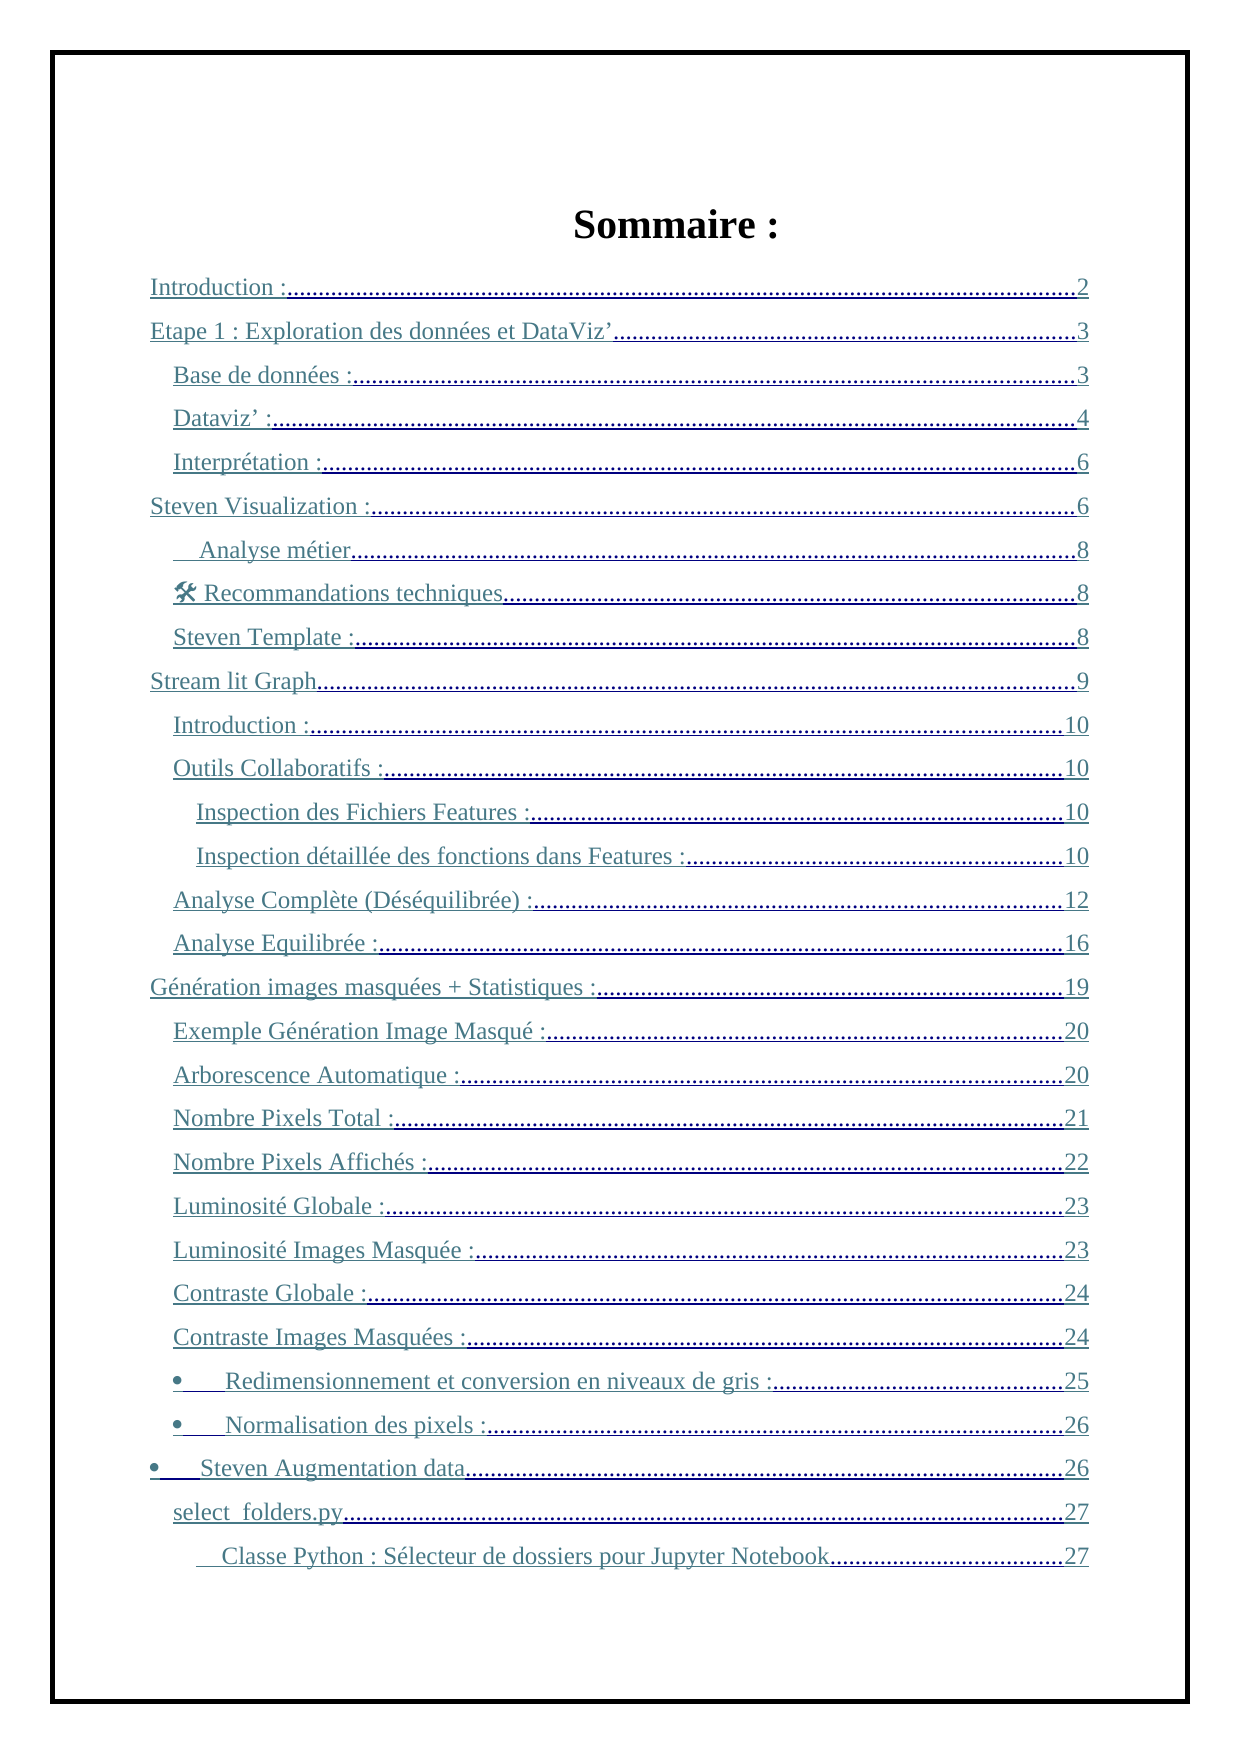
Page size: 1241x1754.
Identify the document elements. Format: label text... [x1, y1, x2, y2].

text Stream lit Graph 9 [150, 666, 1090, 695]
text 🧠 Analyse métier 8 [173, 535, 1090, 563]
list Sommaire : [262, 200, 1090, 248]
text Nombre Pixels Affichés : 22 [173, 1147, 1090, 1176]
text Interprétation : 6 [173, 447, 1090, 476]
text  Normalisation des pixels : 26 [173, 1410, 1090, 1438]
text Inspection détaillée des fonctions dans Features : 10 [196, 841, 1090, 870]
text select_folders.py 27 [173, 1497, 1090, 1526]
text Introduction : 2 [150, 272, 1090, 301]
text Arborescence Automatique : 20 [173, 1060, 1090, 1088]
text Base de données : 3 [173, 360, 1090, 388]
text Outils Collaboratifs : 10 [173, 753, 1090, 782]
text Inspection des Fichiers Features : 10 [196, 797, 1090, 826]
text Analyse Complète (Déséquilibrée) : 12 [173, 885, 1090, 913]
text Introduction : 10 [173, 710, 1090, 738]
text Contraste Images Masquées : 24 [173, 1322, 1090, 1351]
text 🛠️ Recommandations techniques 8 [173, 578, 1090, 607]
text 📁 Classe Python : Sélecteur de dossiers pour Jupyter Notebook 27 [196, 1541, 1090, 1570]
text Contraste Globale : 24 [173, 1278, 1090, 1307]
text Génération images masquées + Statistiques : 19 [150, 972, 1090, 1001]
text Dataviz’ : 4 [173, 403, 1090, 432]
text  Steven Augmentation data 26 [150, 1453, 1090, 1482]
text Steven Visualization : 6 [150, 491, 1090, 520]
text Etape 1 : Exploration des données et DataViz’ 3 [150, 316, 1090, 345]
text Luminosité Images Masquée : 23 [173, 1235, 1090, 1263]
text  Redimensionnement et conversion en niveaux de gris : 25 [173, 1366, 1090, 1395]
text Steven Template : 8 [173, 622, 1090, 651]
text Nombre Pixels Total : 21 [173, 1103, 1090, 1132]
text Luminosité Globale : 23 [173, 1191, 1090, 1220]
text Analyse Equilibrée : 16 [173, 928, 1090, 957]
text Exemple Génération Image Masqué : 20 [173, 1016, 1090, 1045]
